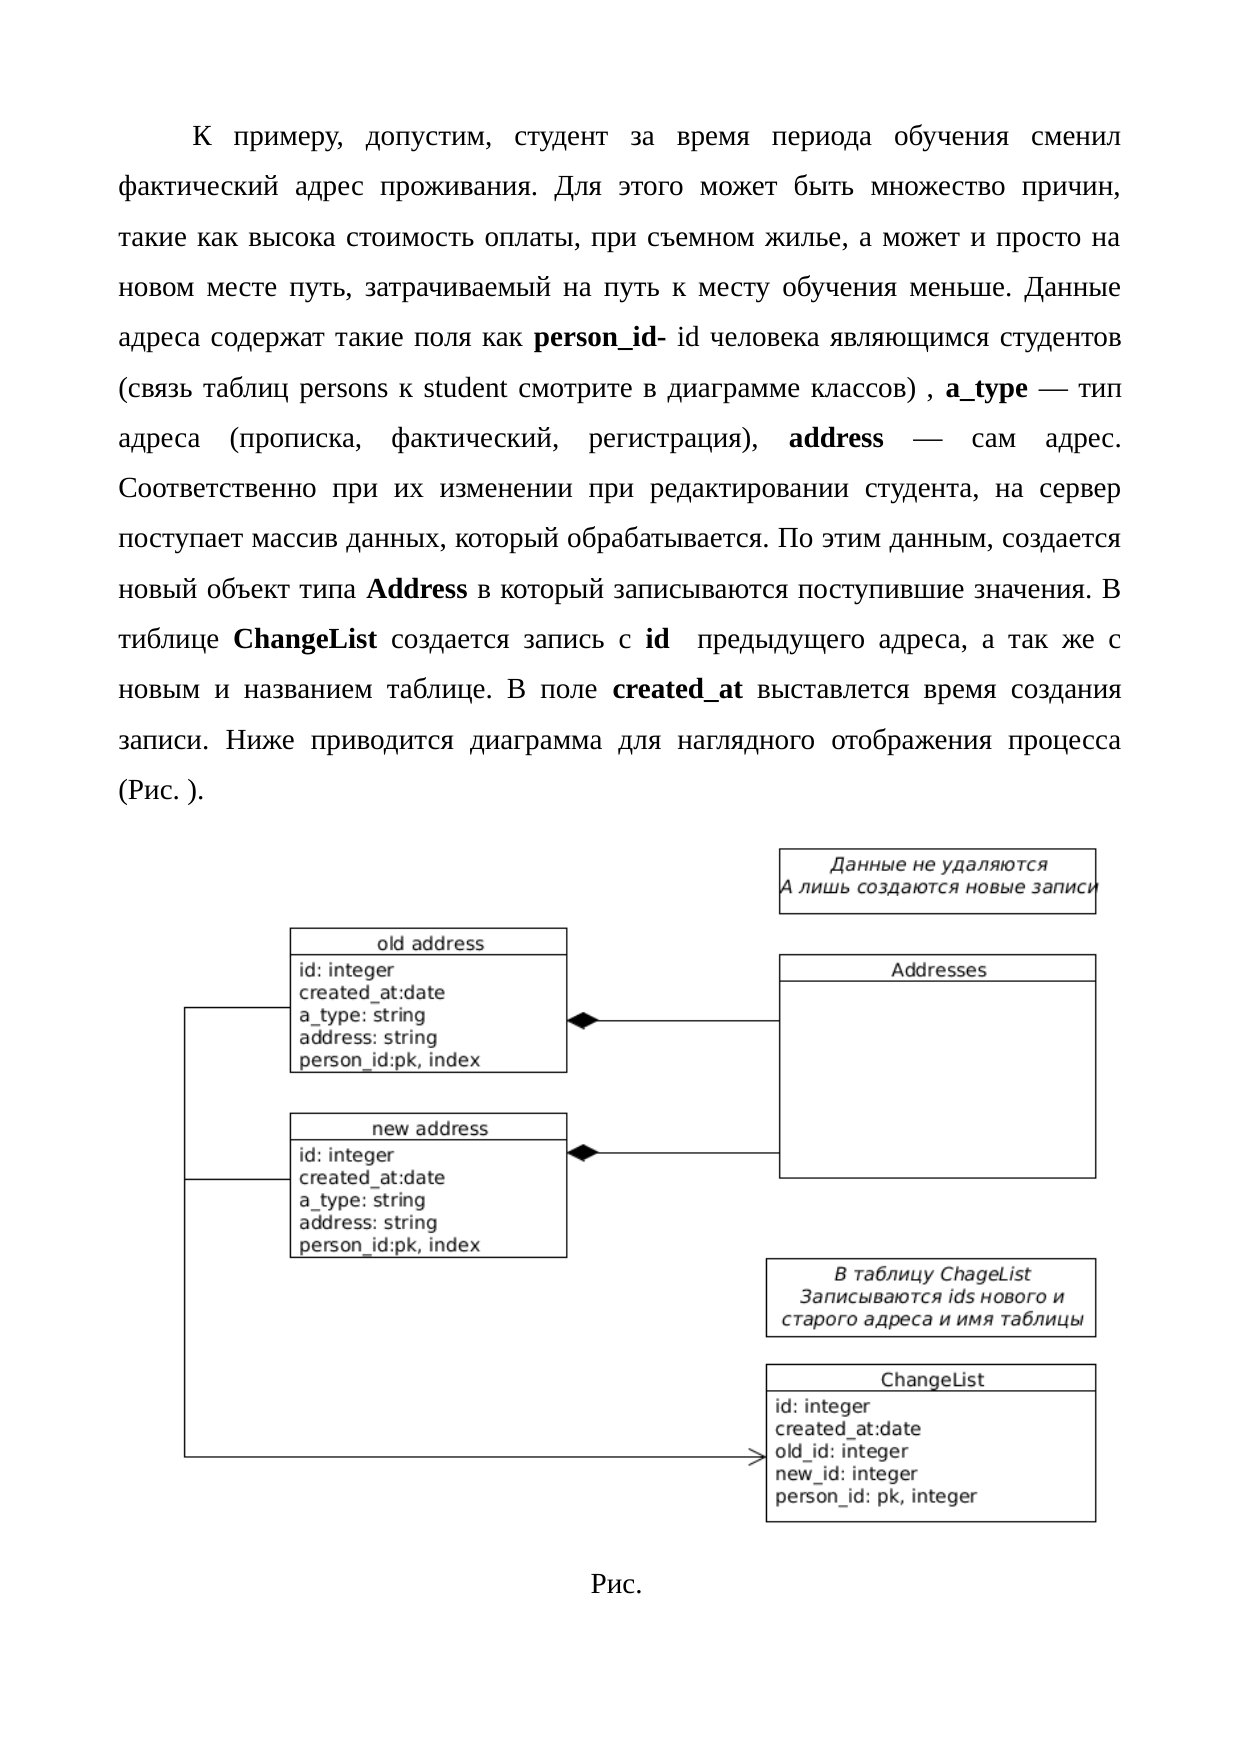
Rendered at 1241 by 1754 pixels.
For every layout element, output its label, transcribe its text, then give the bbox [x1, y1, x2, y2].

text Рис. [118, 1549, 1122, 1599]
picture [118, 822, 1123, 1549]
text К примеру, допустим, студент за время периода обучения сменил фактический адрес проживания. Для этого может быть множество причин, такие как высока стоимость оплаты, при съемном жилье, а может и просто на новом месте путь, затрачиваемый на путь к месту обучения меньше. Данные адреса содержат такие поля как person_id- id человека являющимся студентов (связь таблиц persons к student смотрите в диаграмме классов) , a_type — тип адреса (прописка, фактический, регистрация), address — сам адрес. Соответственно при их изменении при редактировании студента, на сервер поступает массив данных, который обрабатывается. По этим данным, создается новый объект типа Address в который записываются поступившие значения. В тиблице ChangeList создается запись с id предыдущего адреса, а так же с новым и названием таблице. В поле created_at выставлется время создания записи. Ниже приводится диаграмма для наглядного отображения процесса (Рис. ). [118, 118, 1122, 806]
